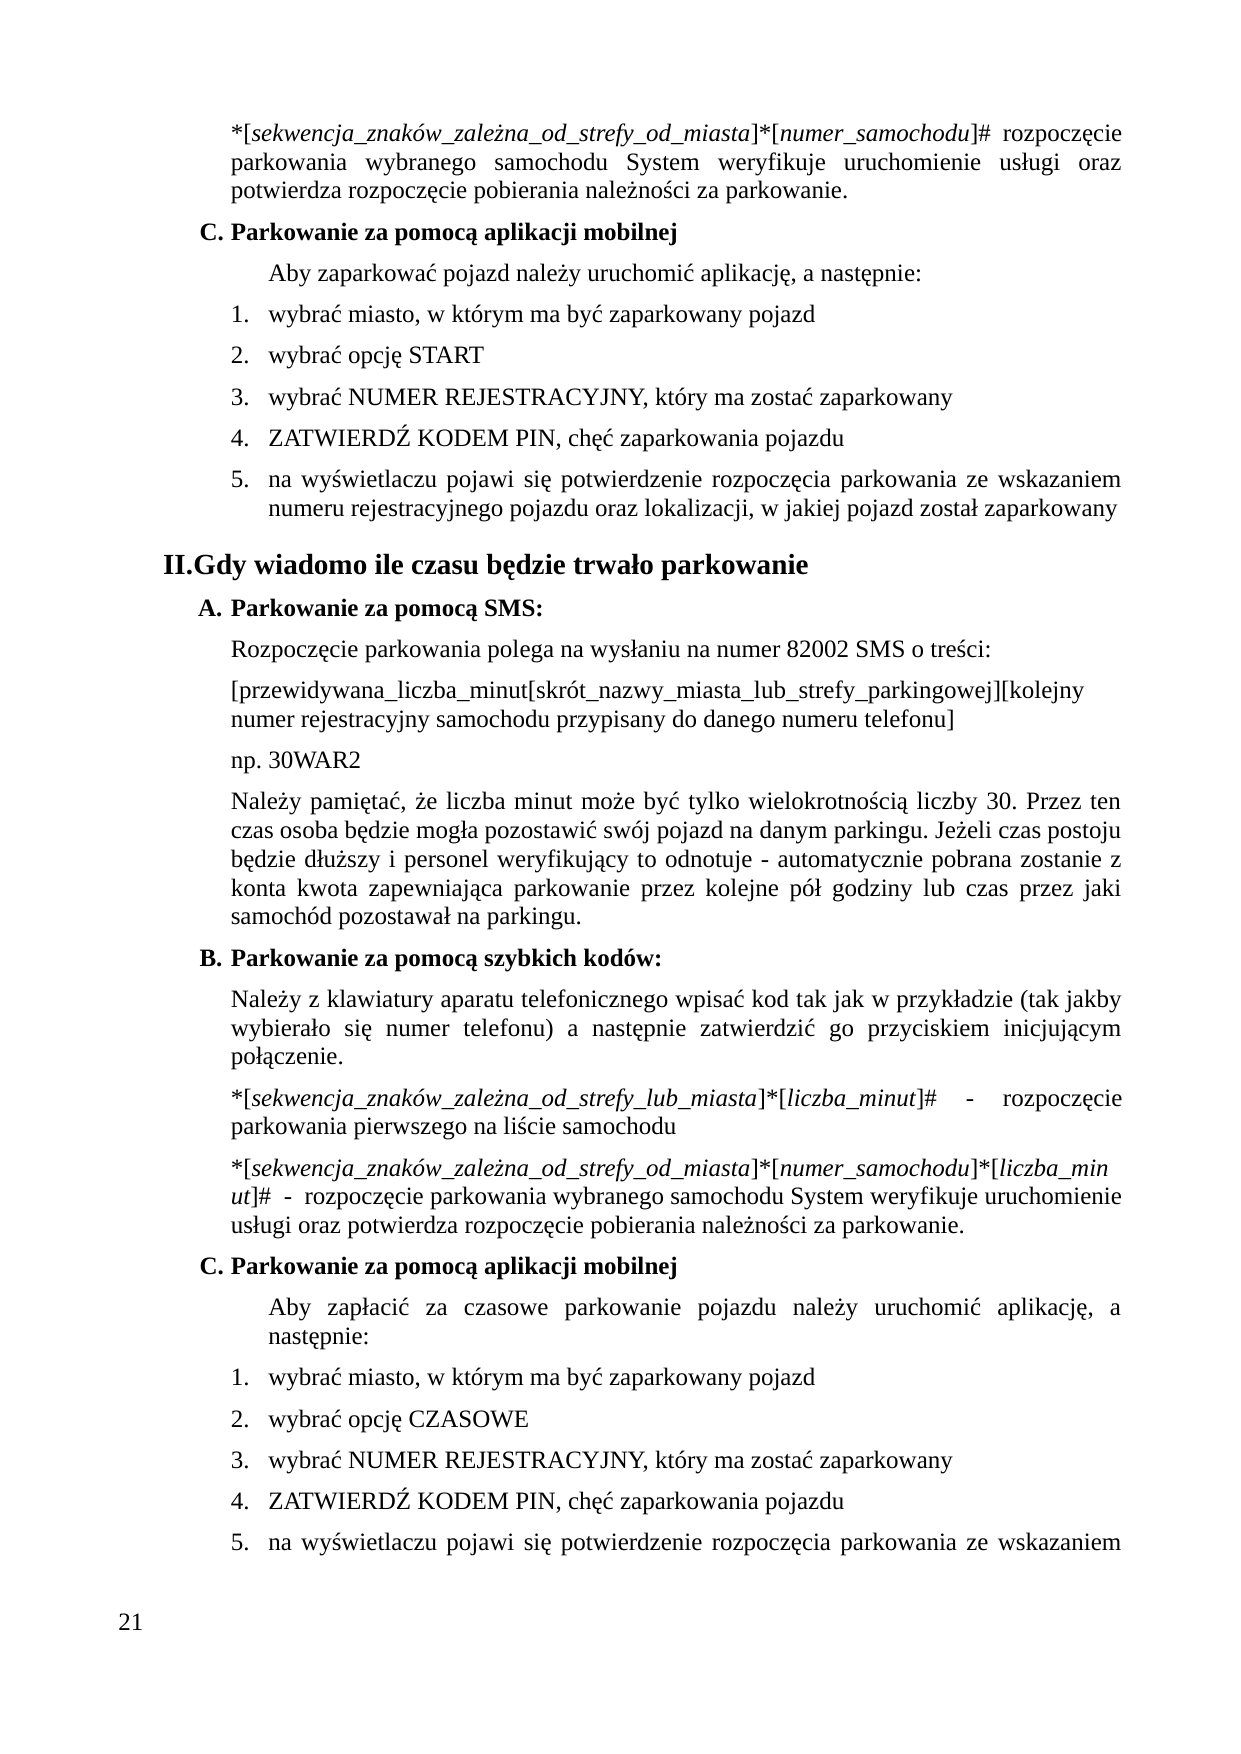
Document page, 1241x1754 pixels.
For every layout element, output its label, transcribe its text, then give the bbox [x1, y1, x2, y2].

list Parkowanie za pomocą aplikacji mobilnej [193, 217, 1122, 246]
list na wyświetlaczu pojawi się potwierdzenie rozpoczęcia parkowania ze wskazaniem numeru rejestracyjnego pojazdu oraz lokalizacji, w jakiej pojazd został zaparkowany [231, 464, 1122, 522]
list *[sekwencja_znaków_zależna_od_strefy_lub_miasta]*[liczba_minut]# - rozpoczęcie parkowania pierwszego na liście samochodu [193, 1083, 1122, 1140]
subtitle Gdy wiadomo ile czasu będzie trwało parkowanie [156, 547, 1122, 580]
list Parkowanie za pomocą aplikacji mobilnej [193, 1251, 1122, 1280]
list Rozpoczęcie parkowania polega na wysłaniu na numer 82002 SMS o treści: [193, 634, 1122, 663]
list [przewidywana_liczba_minut[skrót_nazwy_miasta_lub_strefy_parkingowej][kolejny numer rejestracyjny samochodu przypisany do danego numeru telefonu] [193, 675, 1122, 733]
list np. 30WAR2 [193, 745, 1122, 774]
list wybrać opcję CZASOWE [231, 1404, 1122, 1432]
list wybrać opcję START [231, 341, 1122, 369]
list ZATWIERDŹ KODEM PIN, chęć zaparkowania pojazdu [231, 1486, 1122, 1515]
list wybrać NUMER REJESTRACYJNY, który ma zostać zaparkowany [231, 382, 1122, 411]
list *[sekwencja_znaków_zależna_od_strefy_od_miasta]*[numer_samochodu]*[liczba_minut]# - rozpoczęcie parkowania wybranego samochodu System weryfikuje uruchomienie usługi oraz potwierdza rozpoczęcie pobierania należności za parkowanie. [193, 1153, 1122, 1239]
list Należy pamiętać, że liczba minut może być tylko wielokrotnością liczby 30. Przez ten czas osoba będzie mogła pozostawić swój pojazd na danym parkingu. Jeżeli czas postoju będzie dłuższy i personel weryfikujący to odnotuje - automatycznie pobrana zostanie z konta kwota zapewniająca parkowanie przez kolejne pół godziny lub czas przez jaki samochód pozostawał na parkingu. [193, 786, 1122, 930]
list *[sekwencja_znaków_zależna_od_strefy_od_miasta]*[numer_samochodu]# rozpoczęcie parkowania wybranego samochodu System weryfikuje uruchomienie usługi oraz potwierdza rozpoczęcie pobierania należności za parkowanie. [193, 118, 1122, 204]
list Aby zapłacić za czasowe parkowanie pojazdu należy uruchomić aplikację, a następnie: [231, 1292, 1122, 1350]
list Parkowanie za pomocą szybkich kodów: [193, 943, 1122, 971]
list Aby zaparkować pojazd należy uruchomić aplikację, a następnie: [231, 258, 1122, 287]
list Parkowanie za pomocą SMS: [193, 593, 1122, 622]
list ZATWIERDŹ KODEM PIN, chęć zaparkowania pojazdu [231, 423, 1122, 452]
list wybrać miasto, w którym ma być zaparkowany pojazd [231, 299, 1122, 328]
list wybrać NUMER REJESTRACYJNY, który ma zostać zaparkowany [231, 1445, 1122, 1474]
list na wyświetlaczu pojawi się potwierdzenie rozpoczęcia parkowania ze wskazaniem [231, 1527, 1122, 1556]
list wybrać miasto, w którym ma być zaparkowany pojazd [231, 1362, 1122, 1391]
list Należy z klawiatury aparatu telefonicznego wpisać kod tak jak w przykładzie (tak jakby wybierało się numer telefonu) a następnie zatwierdzić go przyciskiem inicjującym połączenie. [193, 984, 1122, 1070]
